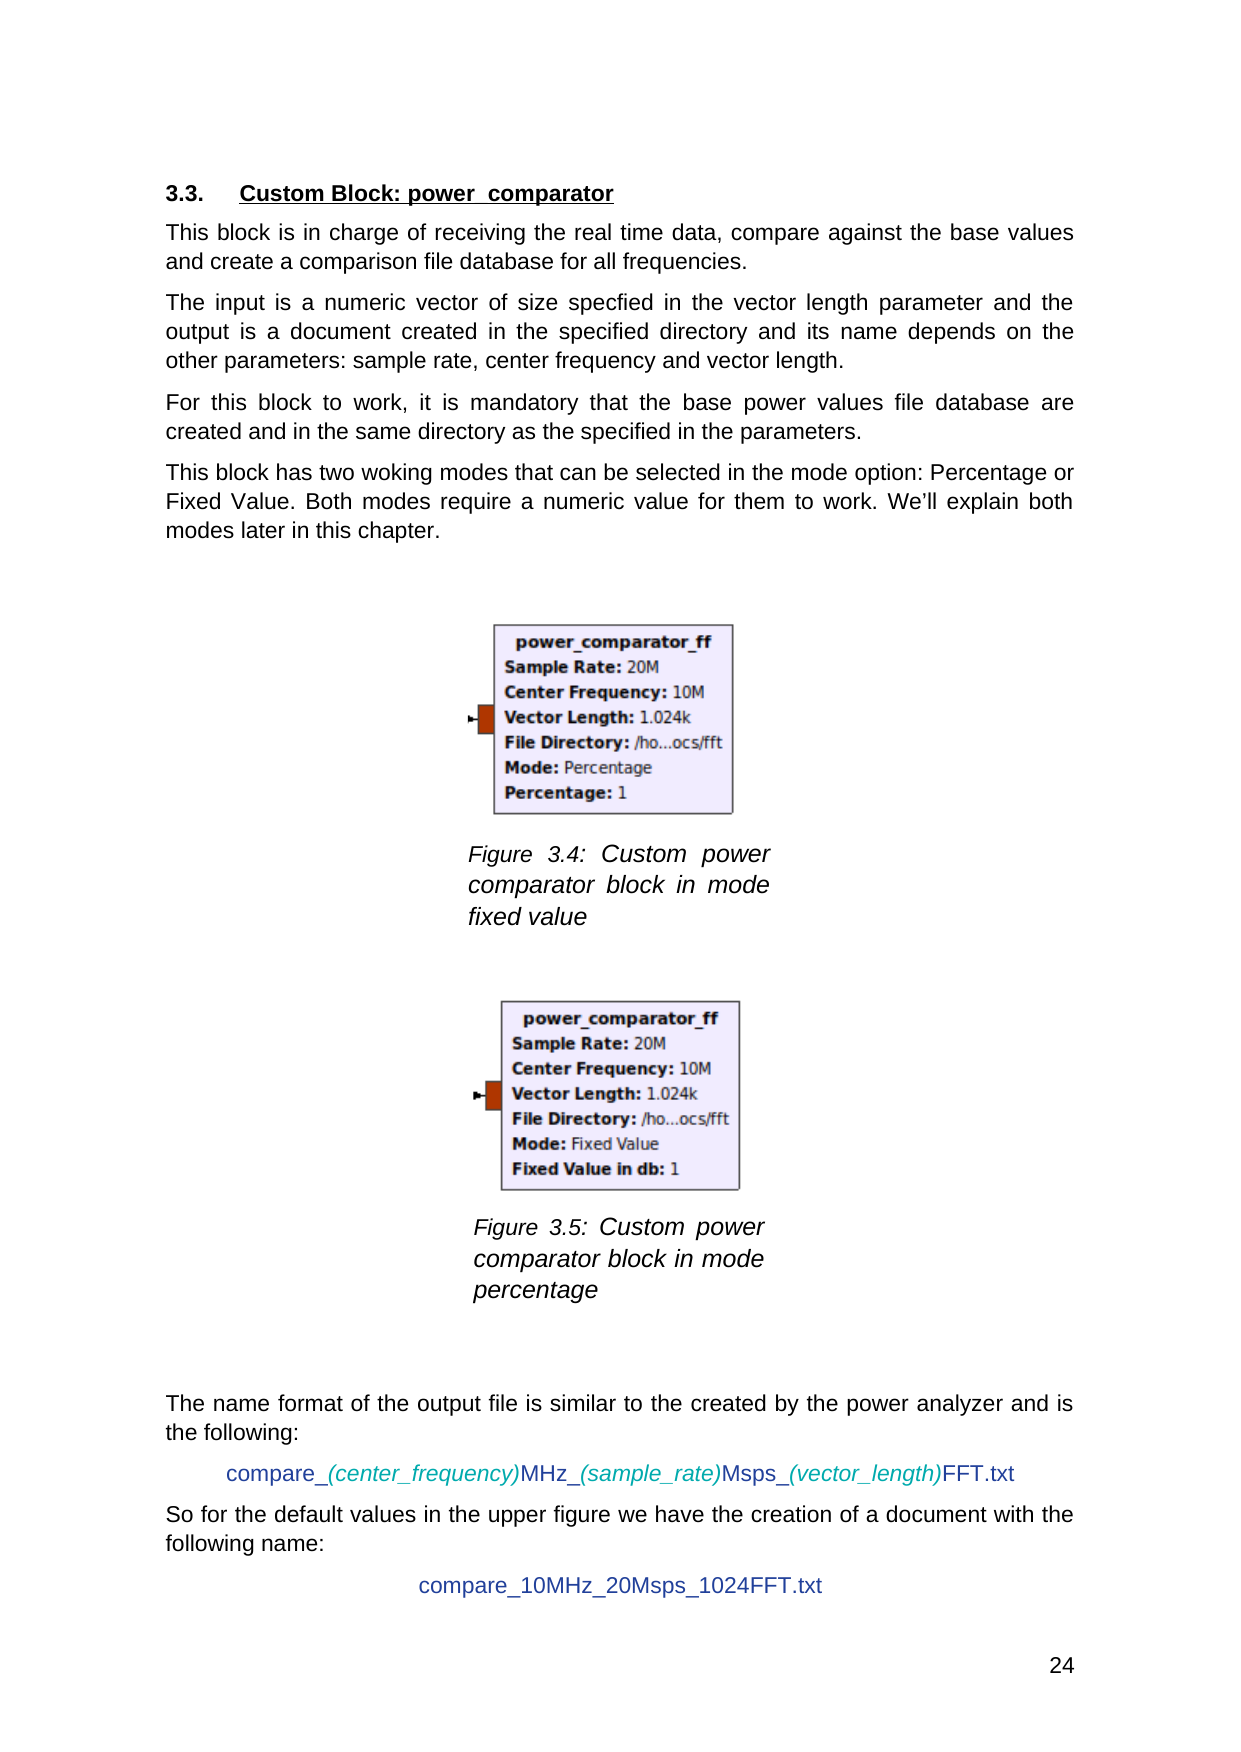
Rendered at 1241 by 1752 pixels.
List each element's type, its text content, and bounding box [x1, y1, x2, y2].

text Figure 3.4: Custom power comparator block in mode fixed value [468, 832, 772, 931]
text Figure 3.5: Custom power comparator block in mode percentage [473, 1205, 767, 1304]
text This block has two woking modes that can be selected in the mode option: Percentage or Fixed Value. Both modes require a numeric value for them to work. We’ll explain both modes later in this chapter. [165, 459, 1075, 543]
text compare_10MHz_20Msps_1024FFT.txt [165, 1572, 1075, 1598]
subtitle Custom Block: power_comparator [165, 177, 1075, 206]
text compare_(center_frequency)MHz_(sample_rate)Msps_(vector_length)FFT.txt [165, 1460, 1075, 1486]
text The input is a numeric vector of size specfied in the vector length parameter and the output is a document created in the specified directory and its name depends on the other parameters: sample rate, center frequency and vector length. [165, 289, 1075, 373]
picture [473, 987, 767, 1205]
text This block is in charge of receiving the real time data, compare against the base values and create a comparison file database for all frequencies. [165, 219, 1075, 274]
text So for the default values in the upper figure we have the creation of a document with the following name: [165, 1501, 1075, 1557]
text The name format of the output file is similar to the created by the power analyzer and is the following: [165, 1389, 1075, 1445]
text For this block to work, it is mandatory that the base power values file database are created and in the same directory as the specified in the parameters. [165, 389, 1075, 444]
picture [467, 612, 773, 832]
